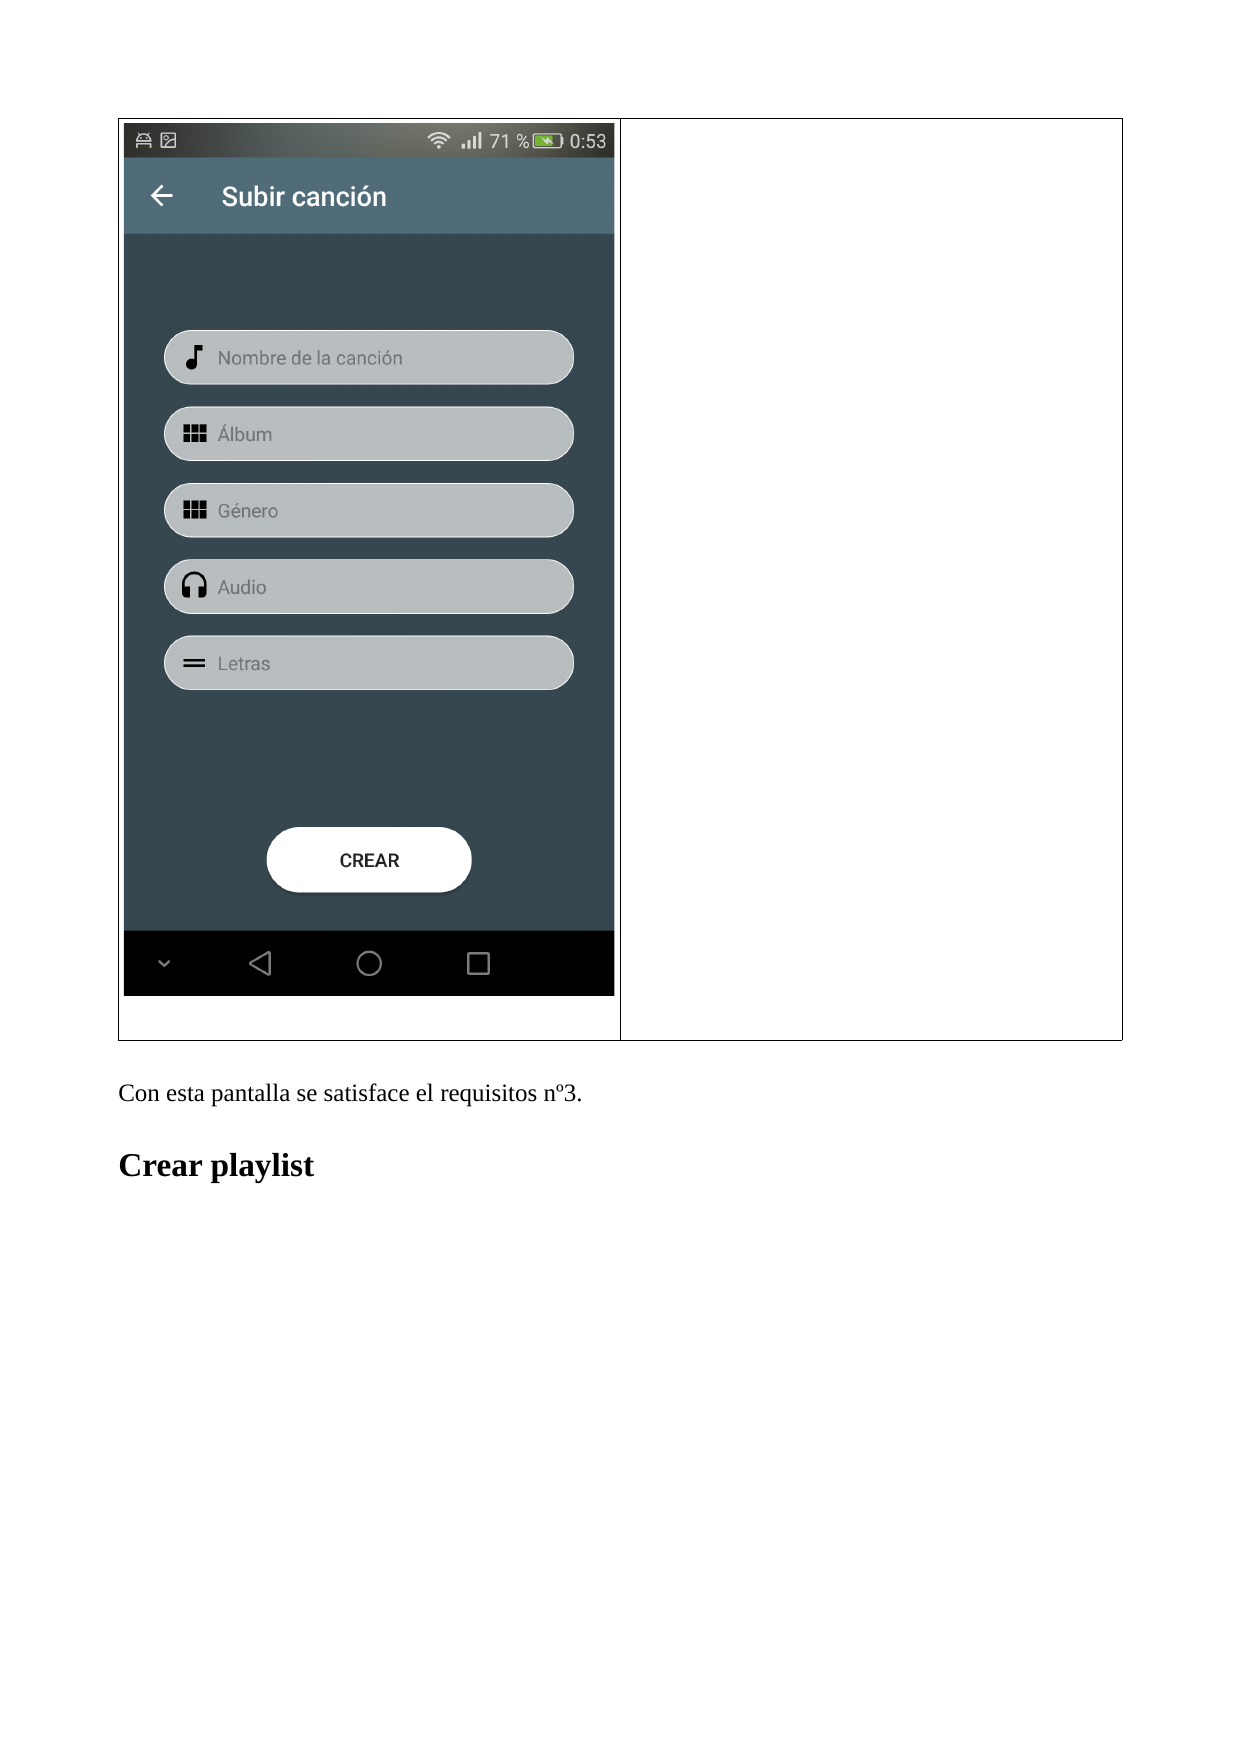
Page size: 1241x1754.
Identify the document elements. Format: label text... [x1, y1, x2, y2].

table_header [119, 119, 620, 1040]
text Con esta pantalla se satisface el requisitos nº3. [118, 1078, 1122, 1107]
table_header [621, 119, 1122, 1040]
picture [123, 123, 615, 996]
text Crear playlist [118, 1146, 1122, 1184]
